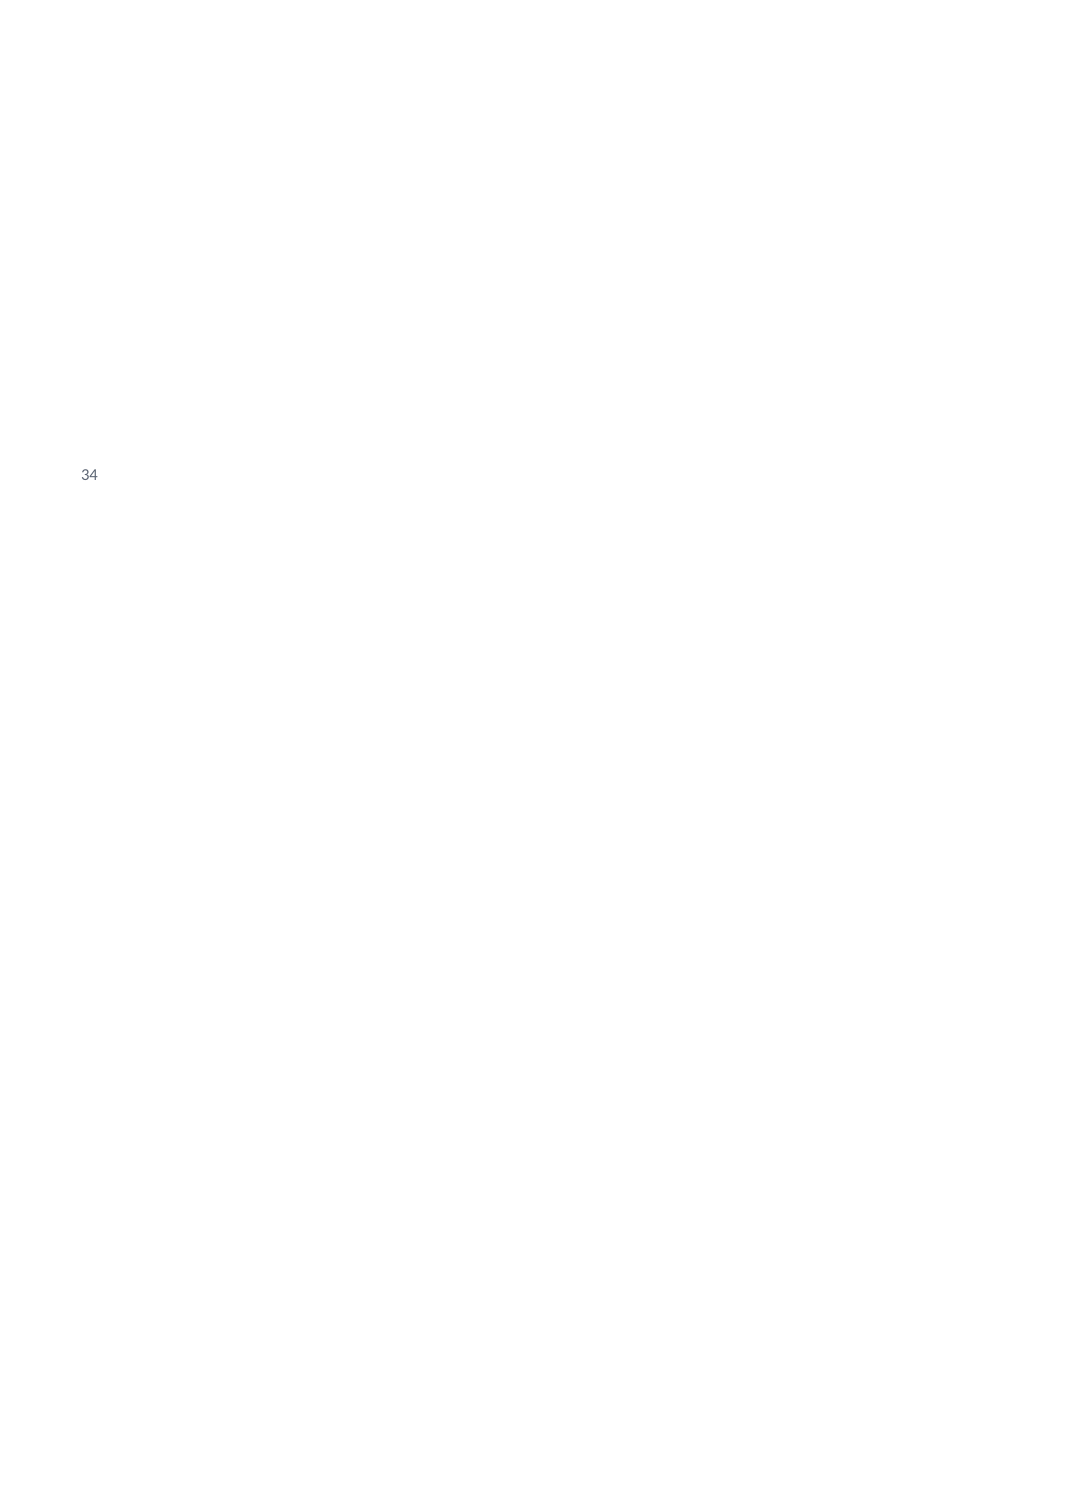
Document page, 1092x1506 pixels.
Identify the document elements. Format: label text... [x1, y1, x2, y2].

text 34 [81, 464, 1023, 484]
text MONITORAMENTO E AVALIAÇÃO [337, 142, 744, 224]
